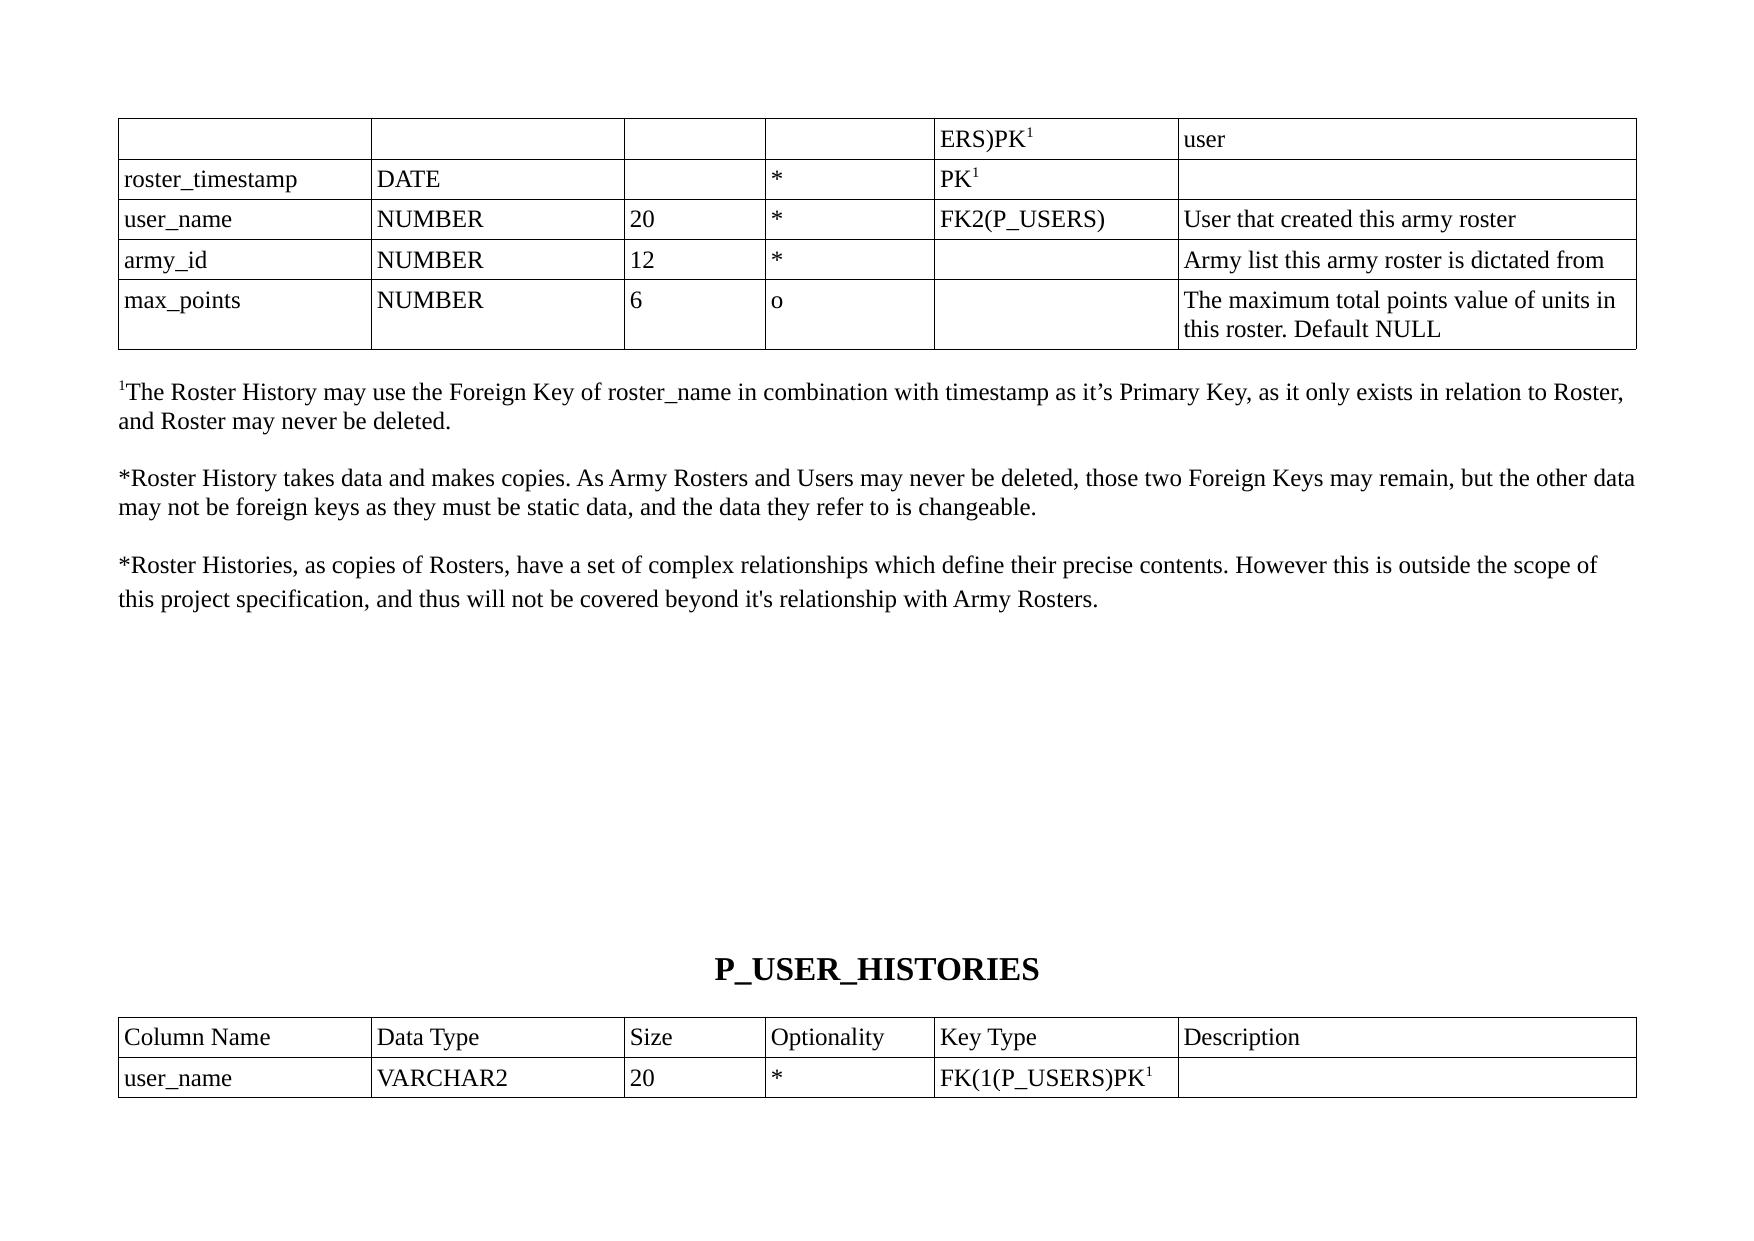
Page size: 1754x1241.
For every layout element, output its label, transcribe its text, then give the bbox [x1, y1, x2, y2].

table_cell DATE [372, 160, 624, 199]
table_cell user_name [119, 200, 371, 239]
table_cell The maximum total points value of units in this roster. Default NULL [1179, 280, 1636, 348]
table_cell * [766, 1058, 934, 1097]
table_cell max_points [119, 280, 371, 348]
table_cell VARCHAR2 [372, 1058, 624, 1097]
table_cell roster_timestamp [119, 160, 371, 199]
table_cell [935, 280, 1178, 348]
table_cell [935, 240, 1178, 279]
table_cell [1179, 160, 1636, 199]
table_cell NUMBER [372, 280, 624, 348]
text P_USER_HISTORIES [118, 949, 1636, 988]
table_cell * [766, 160, 934, 199]
table_cell [766, 119, 934, 158]
table_cell * [766, 240, 934, 279]
table_cell * [766, 200, 934, 239]
table_cell FK2(P_USERS) [935, 200, 1178, 239]
table_cell ERS)PK1 [935, 119, 1178, 158]
table_cell [119, 119, 371, 158]
table_header Optionality [766, 1018, 934, 1057]
table_cell NUMBER [372, 240, 624, 279]
table_cell 6 [625, 280, 765, 348]
table_cell [625, 160, 765, 199]
table_cell [625, 119, 765, 158]
table_header Key Type [935, 1018, 1178, 1057]
table_cell NUMBER [372, 200, 624, 239]
table_cell 20 [625, 200, 765, 239]
table_header Data Type [372, 1018, 624, 1057]
table_cell PK1 [935, 160, 1178, 199]
table_cell army_id [119, 240, 371, 279]
table_header Size [625, 1018, 765, 1057]
table_cell User that created this army roster [1179, 200, 1636, 239]
text *Roster History takes data and makes copies. As Army Rosters and Users may never be deleted, those two Foreign Keys may remain, but the other data may not be foreign keys as they must be static data, and the data they refer to is changeable. [118, 463, 1636, 521]
table_header Column Name [119, 1018, 371, 1057]
table_cell o [766, 280, 934, 348]
table_cell FK(1(P_USERS)PK1 [935, 1058, 1178, 1097]
table_cell Army list this army roster is dictated from [1179, 240, 1636, 279]
text *Roster Histories, as copies of Rosters, have a set of complex relationships which define their precise contents. However this is outside the scope of this project specification, and thus will not be covered beyond it's relationship with Army Rosters. [118, 550, 1636, 613]
table_cell user_name [119, 1058, 371, 1097]
table_cell 20 [625, 1058, 765, 1097]
table_cell [372, 119, 624, 158]
table_cell user [1179, 119, 1636, 158]
table_cell [1179, 1058, 1636, 1097]
table_cell 12 [625, 240, 765, 279]
text 1The Roster History may use the Foreign Key of roster_name in combination with timestamp as it’s Primary Key, as it only exists in relation to Roster, and Roster may never be deleted. [118, 377, 1636, 435]
table_header Description [1179, 1018, 1636, 1057]
